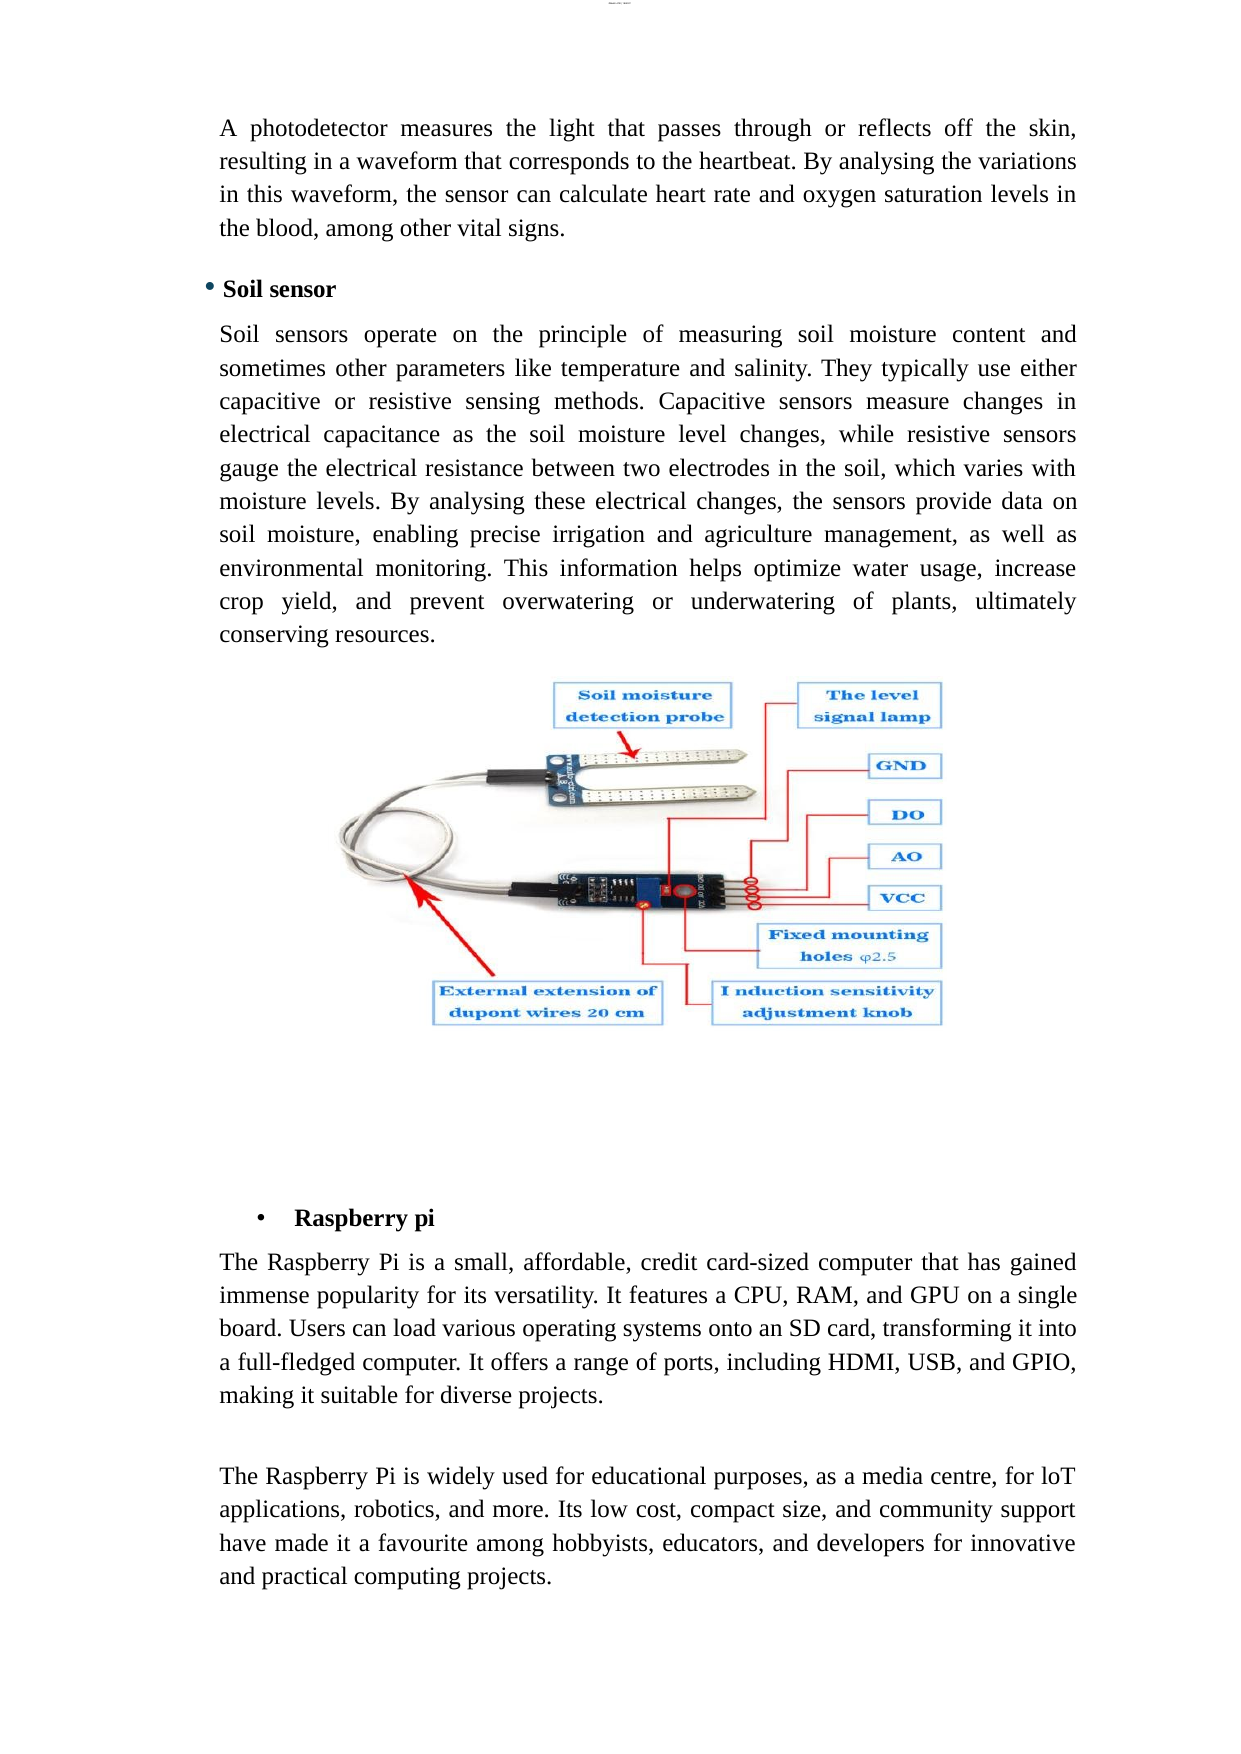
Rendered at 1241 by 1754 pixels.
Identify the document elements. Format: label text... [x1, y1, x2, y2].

text Soil sensors operate on the principle of measuring soil moisture content and sometimes other parameters like temperature and salinity. They typically use either capacitive or resistive sensing methods. Capacitive sensors measure changes in electrical capacitance as the soil moisture level changes, while resistive sensors gauge the electrical resistance between two electrodes in the soil, which varies with moisture levels. By analysing these electrical changes, the sensors provide data on soil moisture, enabling precise irrigation and agriculture management, as well as environmental monitoring. This information helps optimize water usage, increase crop yield, and prevent overwatering or underwatering of plants, ultimately conserving resources. [219, 319, 1078, 648]
subtitle Raspberry pi [257, 1203, 1117, 1232]
picture [327, 676, 947, 1031]
text A photodetector measures the light that passes through or reflects off the skin, resulting in a waveform that corresponds to the heartbeat. By analysing the variations in this waveform, the sensor can calculate heart rate and oxygen saturation levels in the blood, among other vital signs. [219, 113, 1077, 241]
text The Raspberry Pi is a small, affordable, credit card-sized computer that has gained immense popularity for its versatility. It features a CPU, RAM, and GPU on a single board. Users can load various operating systems onto an SD card, transforming it into a full-fledged computer. It offers a range of ports, including HDMI, USB, and GPIO, making it suitable for diverse projects. [219, 1247, 1077, 1409]
subtitle Soil sensor [204, 266, 1117, 305]
text The Raspberry Pi is widely used for educational purposes, as a media centre, for loT applications, robotics, and more. Its low cost, compact size, and community support have made it a favourite among hobbyists, educators, and developers for innovative and practical computing projects. [219, 1461, 1077, 1590]
